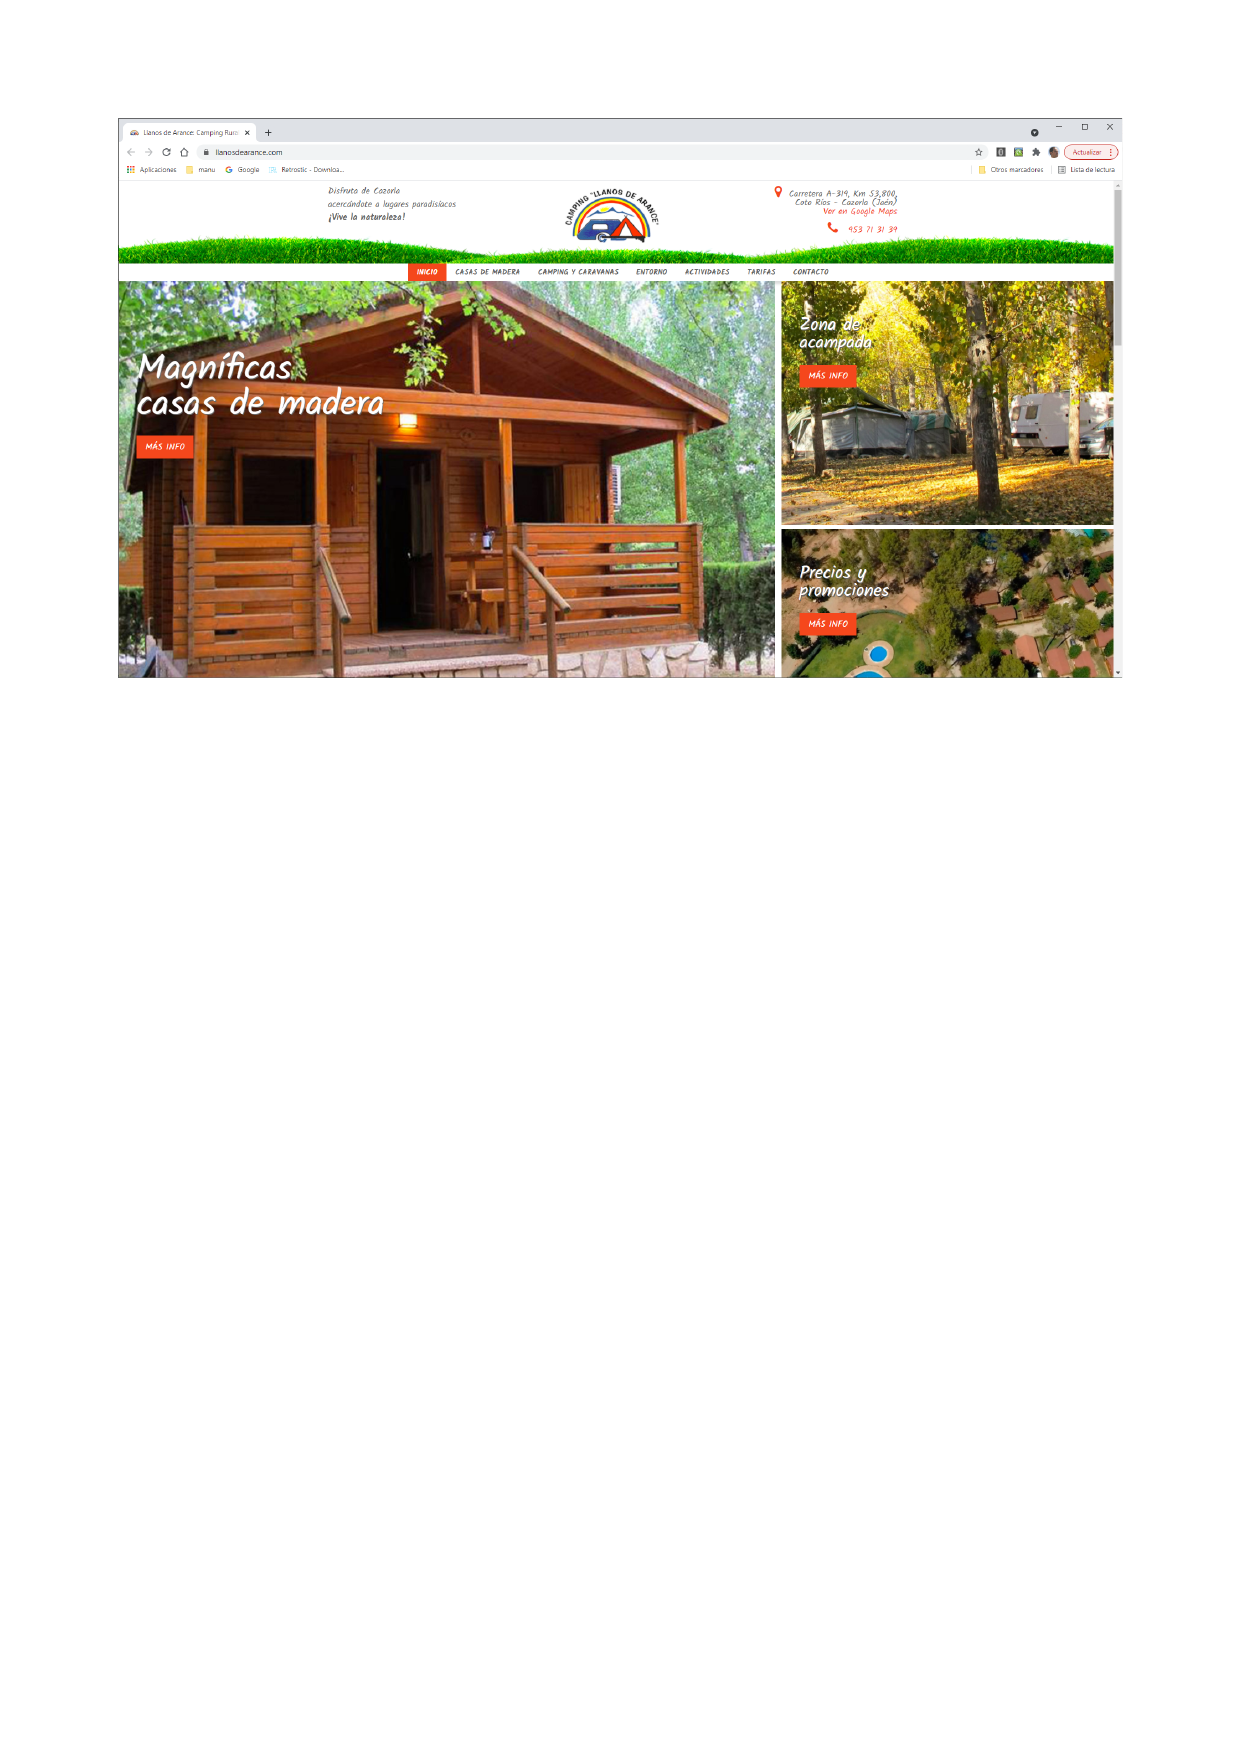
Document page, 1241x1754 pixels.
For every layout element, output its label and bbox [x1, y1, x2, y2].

picture [118, 118, 1123, 678]
